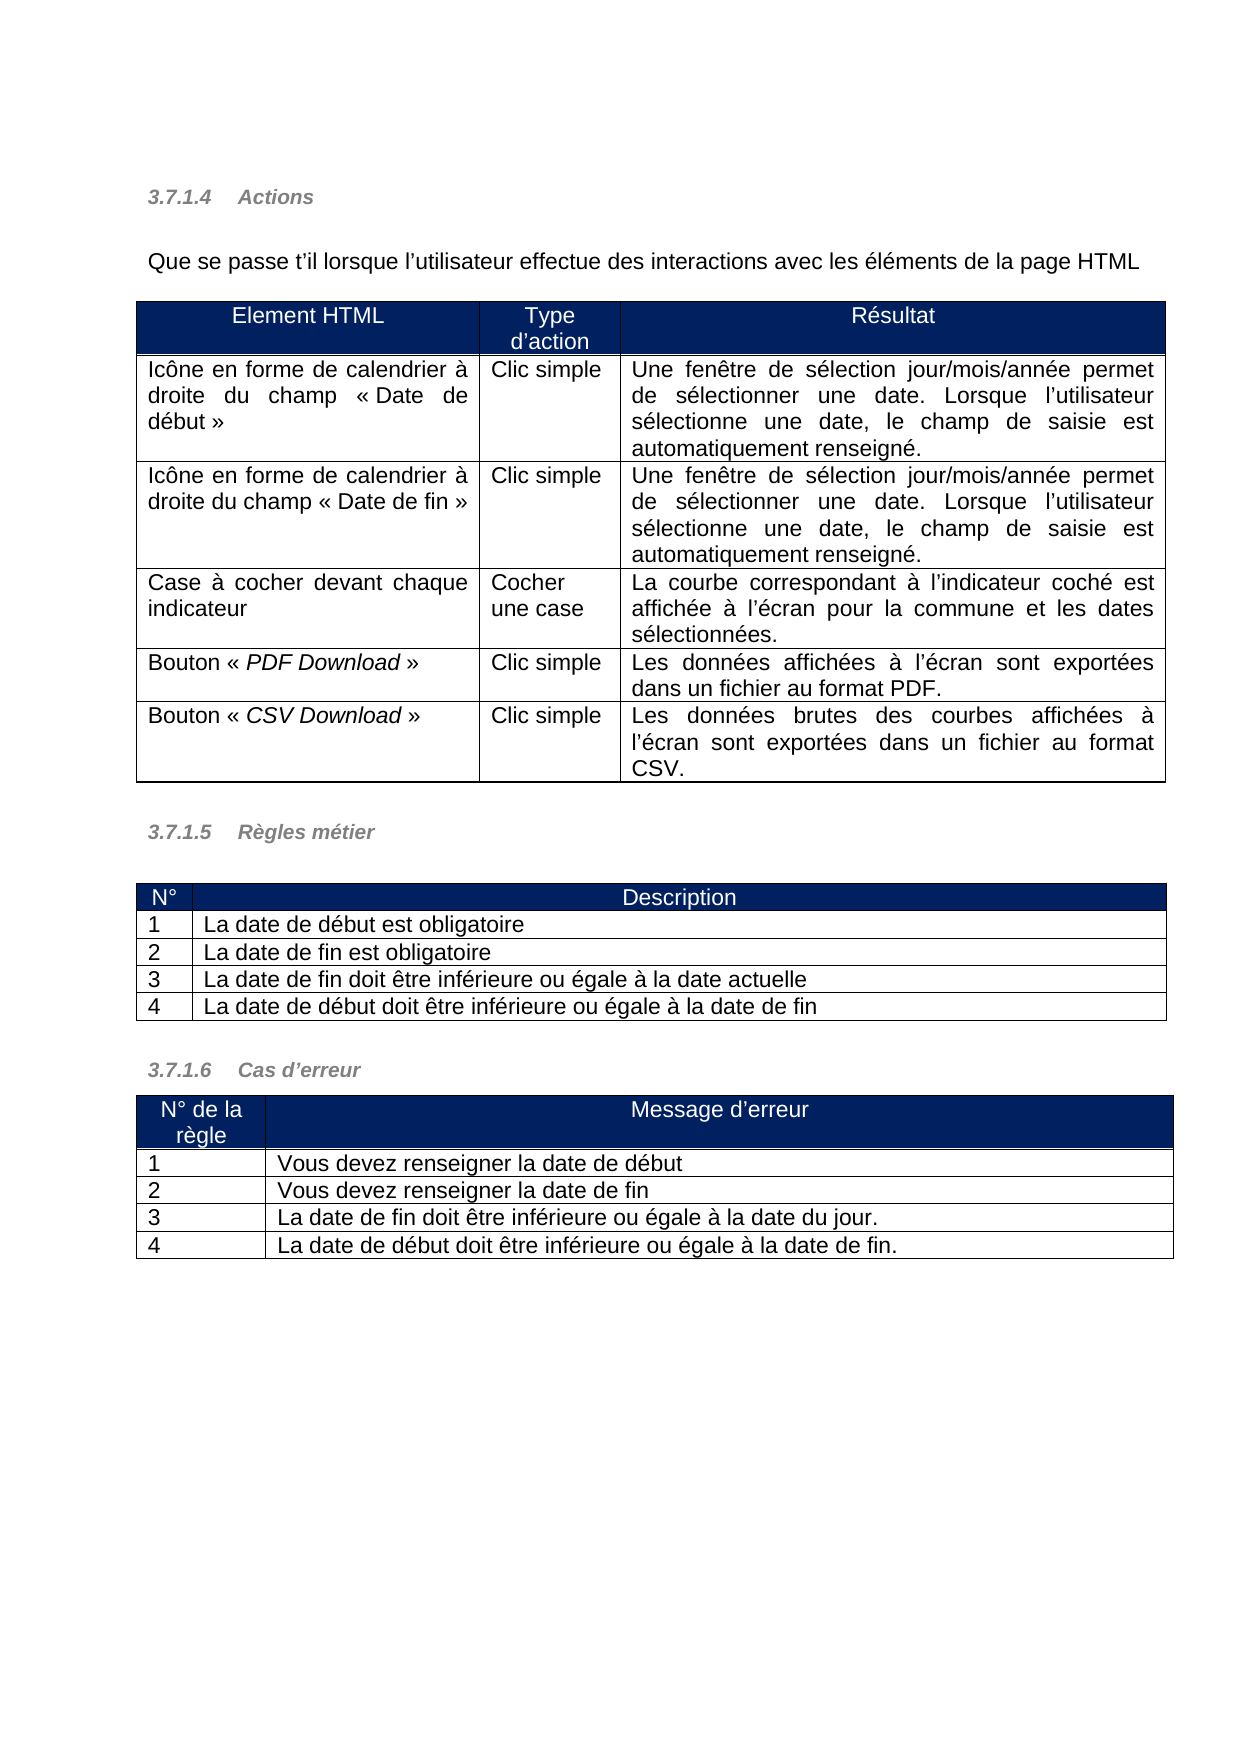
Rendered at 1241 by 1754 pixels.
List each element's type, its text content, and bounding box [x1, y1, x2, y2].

table_cell Bouton « CSV Download » [137, 702, 479, 781]
subtitle Cas d’erreur [148, 1058, 1162, 1082]
table_cell Bouton « PDF Download » [137, 649, 479, 701]
table_cell 3 [137, 1204, 265, 1231]
table_cell La date de début doit être inférieure ou égale à la date de fin. [266, 1232, 1173, 1258]
table_cell Une fenêtre de sélection jour/mois/année permet de sélectionner une date. Lorsque l’utilisateur sélectionne une date, le champ de saisie est automatiquement renseigné. [621, 462, 1165, 567]
table_header Message d’erreur [266, 1096, 1173, 1148]
table_cell 1 [137, 911, 192, 937]
table_cell Les données affichées à l’écran sont exportées dans un fichier au format PDF. [621, 649, 1165, 701]
table_cell La date de début est obligatoire [193, 911, 1166, 937]
table_cell Clic simple [480, 462, 620, 567]
table_cell Case à cocher devant chaque indicateur [137, 569, 479, 647]
table_cell Clic simple [480, 649, 620, 701]
table_cell Clic simple [480, 356, 620, 461]
table_header Description [193, 884, 1166, 910]
table_cell La courbe correspondant à l’indicateur coché est affichée à l’écran pour la commune et les dates sélectionnées. [621, 569, 1165, 647]
table_cell La date de début doit être inférieure ou égale à la date de fin [193, 993, 1166, 1020]
table_header N° de la règle [137, 1096, 265, 1148]
table_cell 2 [137, 939, 192, 965]
table_cell Les données brutes des courbes affichées à l’écran sont exportées dans un fichier au format CSV. [621, 702, 1165, 781]
table_cell 4 [137, 1232, 265, 1258]
table_cell Vous devez renseigner la date de fin [266, 1177, 1173, 1203]
table_cell La date de fin est obligatoire [193, 939, 1166, 965]
table_cell La date de fin doit être inférieure ou égale à la date du jour. [266, 1204, 1173, 1231]
table_cell 2 [137, 1177, 265, 1203]
table_cell 1 [137, 1150, 265, 1176]
table_cell Clic simple [480, 702, 620, 781]
table_cell Une fenêtre de sélection jour/mois/année permet de sélectionner une date. Lorsque l’utilisateur sélectionne une date, le champ de saisie est automatiquement renseigné. [621, 356, 1165, 461]
table_cell 3 [137, 966, 192, 992]
table_header N° [137, 884, 192, 910]
table_header Type d’action [480, 302, 620, 354]
table_cell Icône en forme de calendrier à droite du champ « Date de début » [137, 356, 479, 461]
table_cell Icône en forme de calendrier à droite du champ « Date de fin » [137, 462, 479, 567]
subtitle Actions [148, 185, 1162, 209]
table_cell Vous devez renseigner la date de début [266, 1150, 1173, 1176]
text Que se passe t’il lorsque l’utilisateur effectue des interactions avec les éléments de la page HTML [148, 248, 1162, 274]
table_cell 4 [137, 993, 192, 1020]
table_header Element HTML [137, 302, 479, 354]
subtitle Règles métier [148, 820, 1162, 844]
table_cell Cocher une case [480, 569, 620, 647]
table_header Résultat [621, 302, 1165, 354]
table_cell La date de fin doit être inférieure ou égale à la date actuelle [193, 966, 1166, 992]
